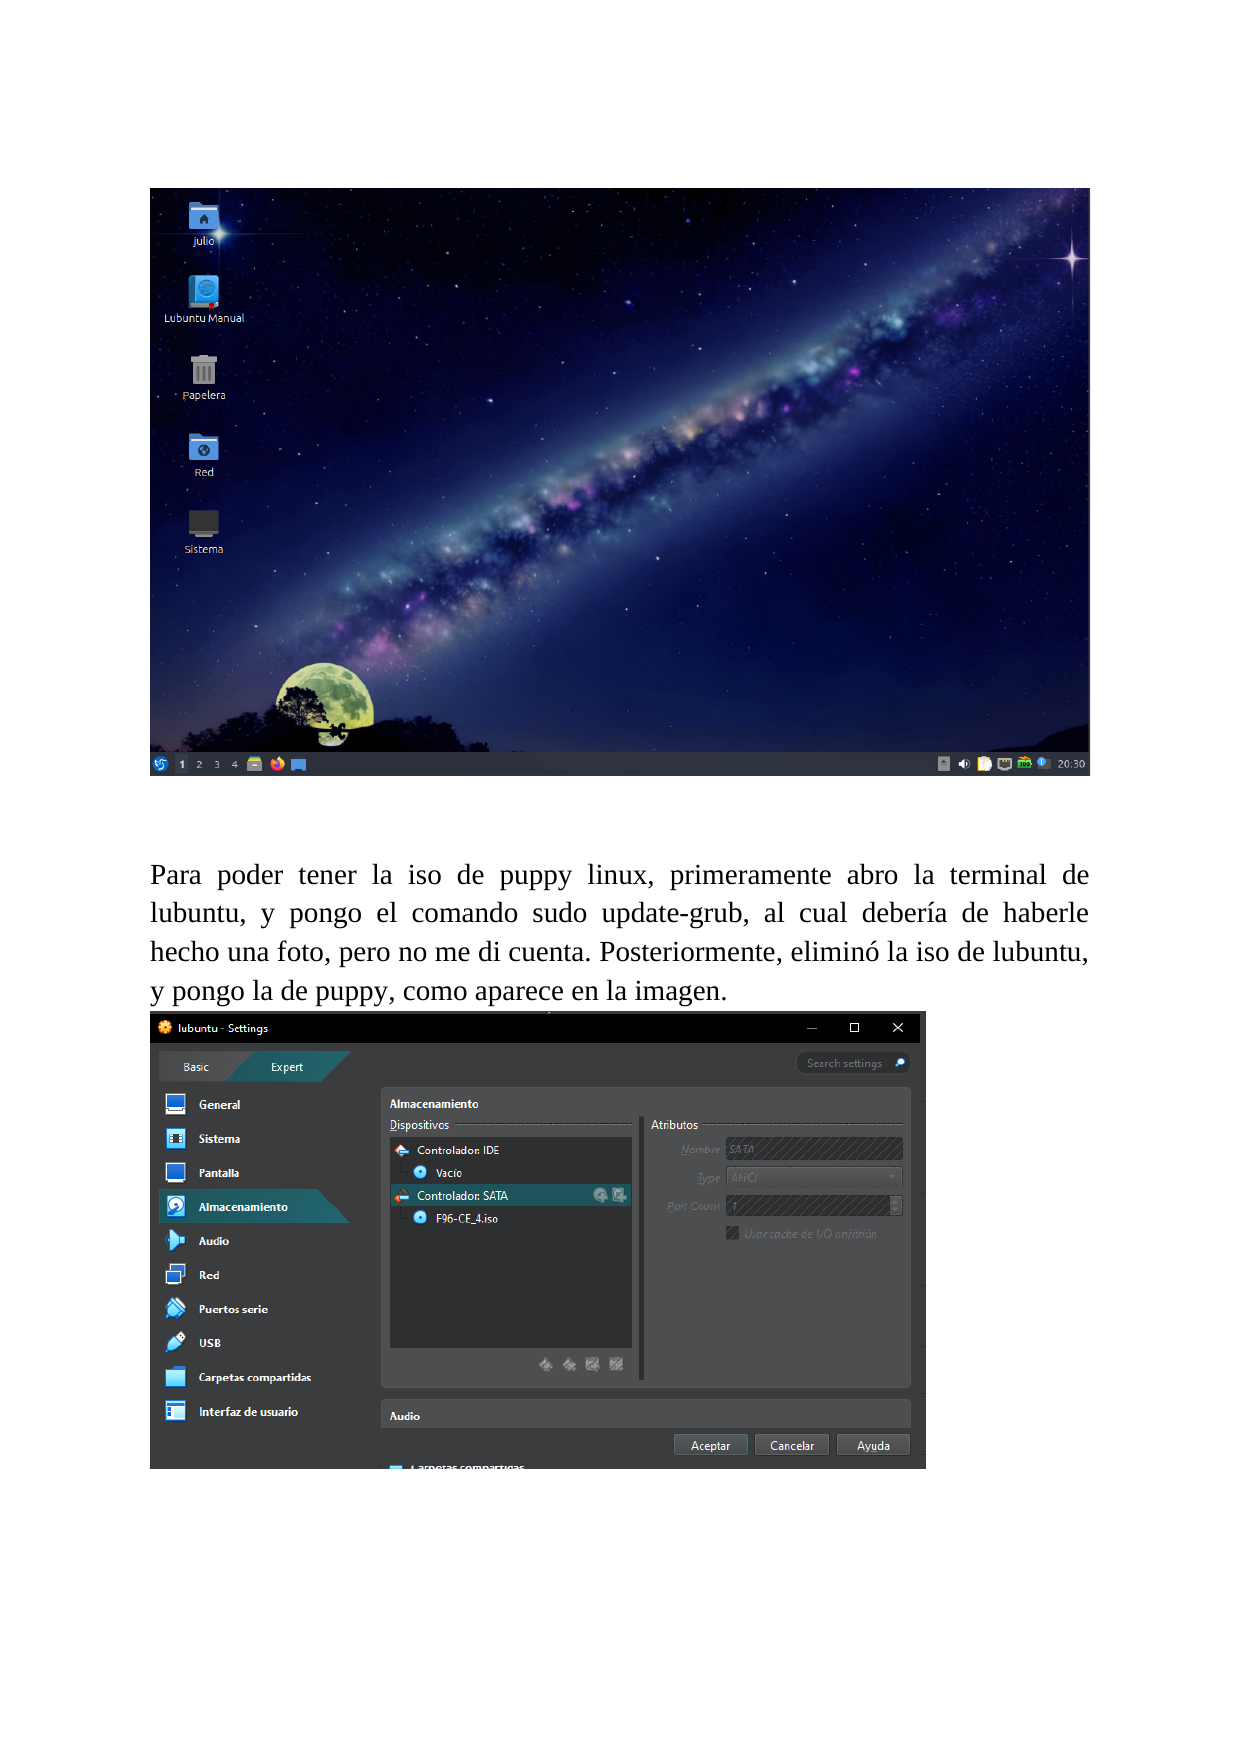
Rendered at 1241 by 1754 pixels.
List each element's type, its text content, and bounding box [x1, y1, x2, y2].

text Para poder tener la iso de puppy linux, primeramente abro la terminal de lubuntu, y pongo el comando sudo update-grub, al cual debería de haberle hecho una foto, pero no me di cuenta. Posteriormente, eliminó la iso de lubuntu, y pongo la de puppy, como aparece en la imagen. [150, 857, 1090, 1006]
picture [150, 188, 1091, 776]
picture [150, 1011, 926, 1469]
